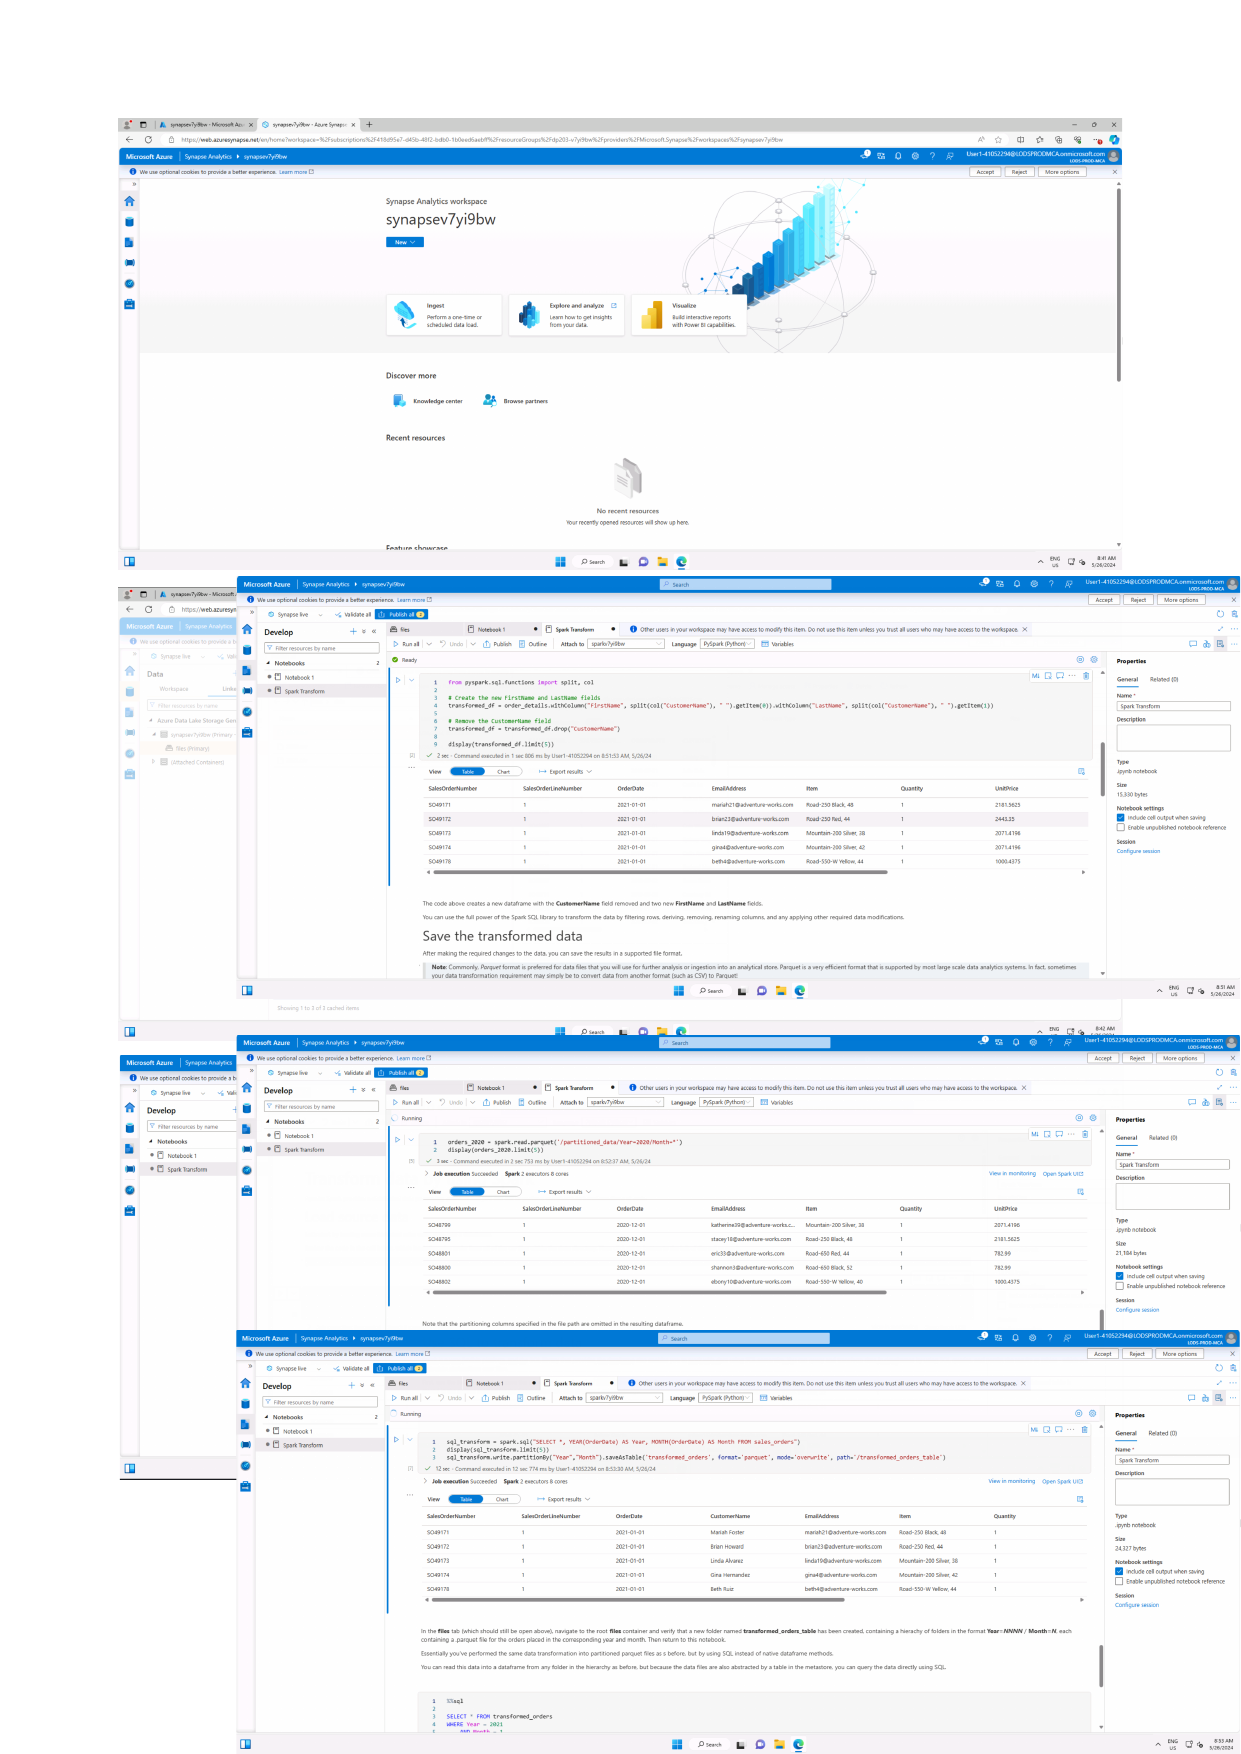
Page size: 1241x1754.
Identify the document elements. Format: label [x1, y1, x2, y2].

picture [118, 118, 1123, 570]
picture [118, 576, 1241, 1754]
